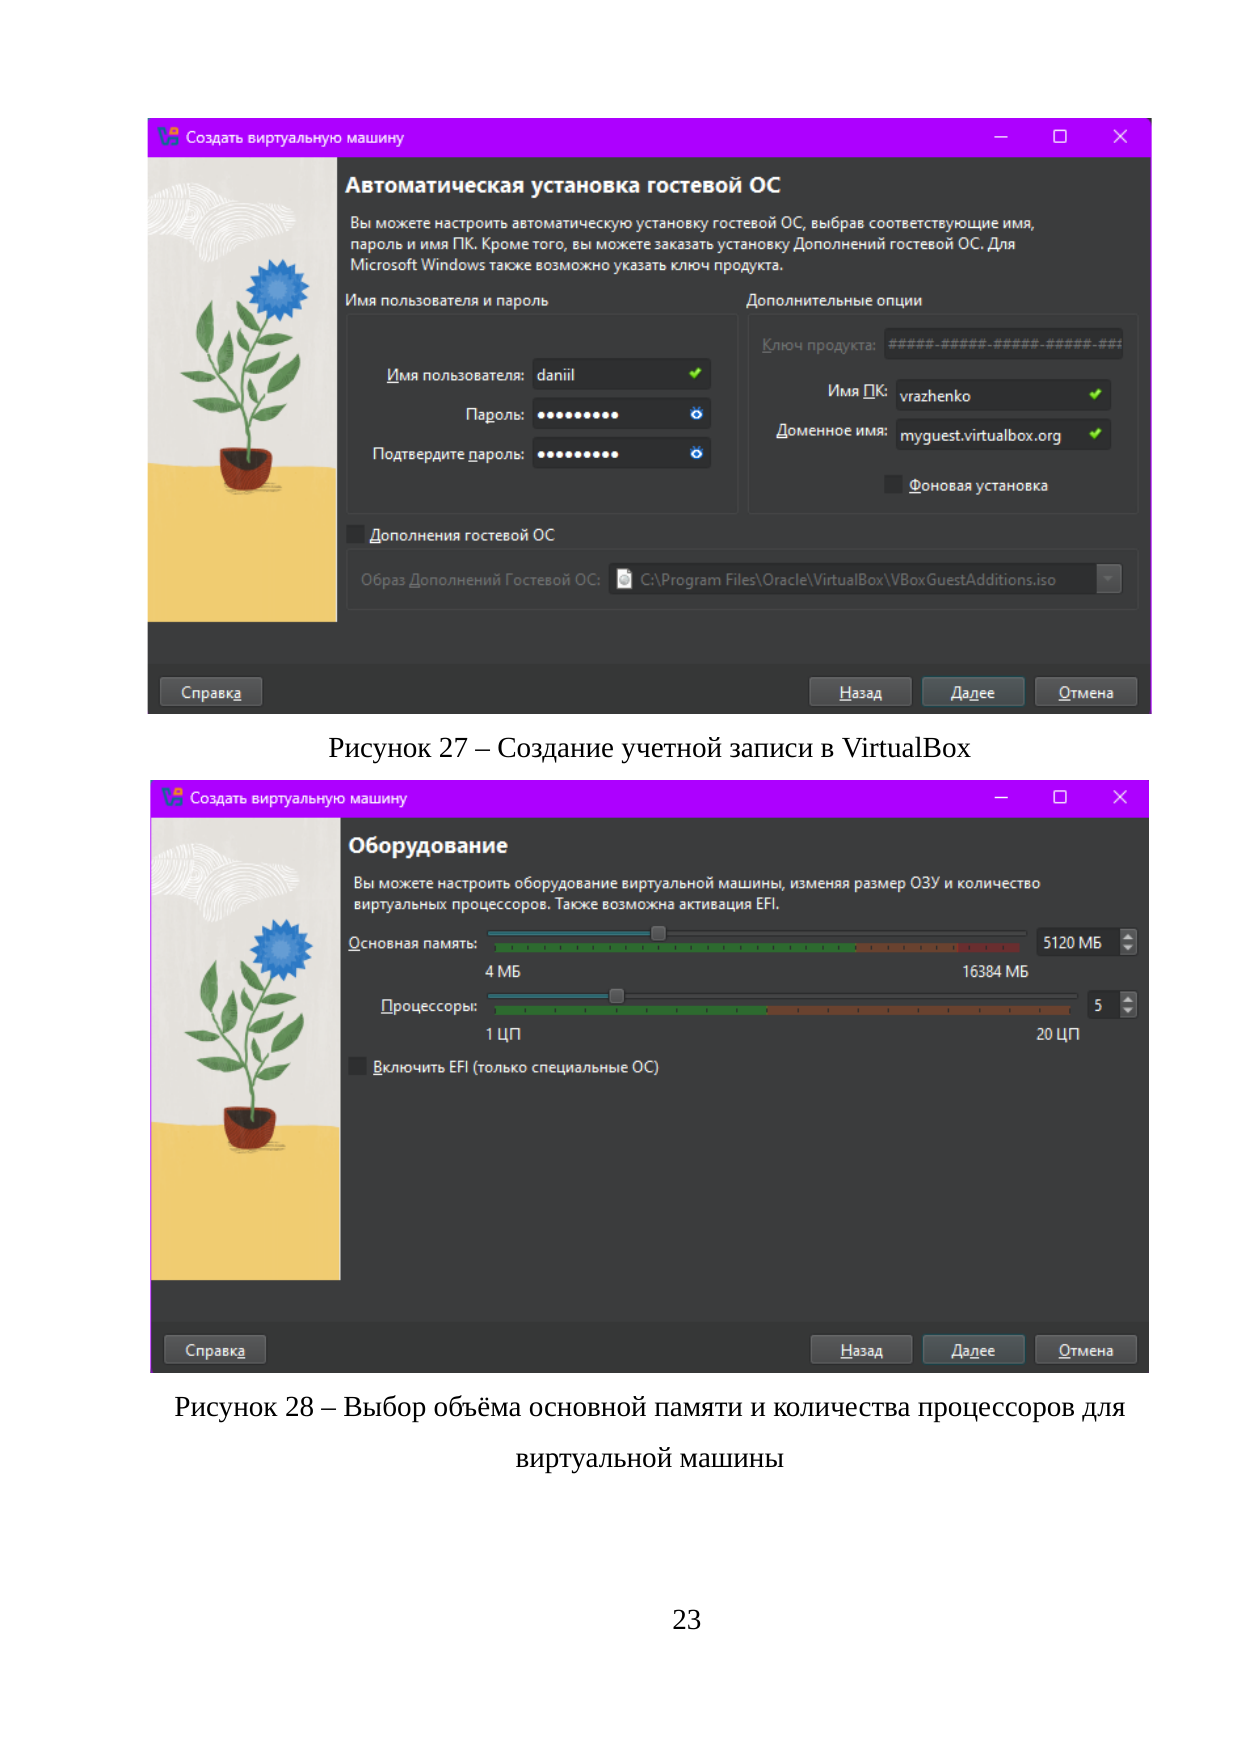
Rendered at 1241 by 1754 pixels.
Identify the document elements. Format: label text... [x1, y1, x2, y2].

text Рисунок 28 – Выбор объёма основной памяти и количества процессоров для виртуальной машины [150, 1373, 1149, 1473]
picture [147, 118, 1152, 714]
picture [150, 780, 1149, 1373]
text Рисунок 27 – Создание учетной записи в VirtualBox [148, 714, 1152, 763]
